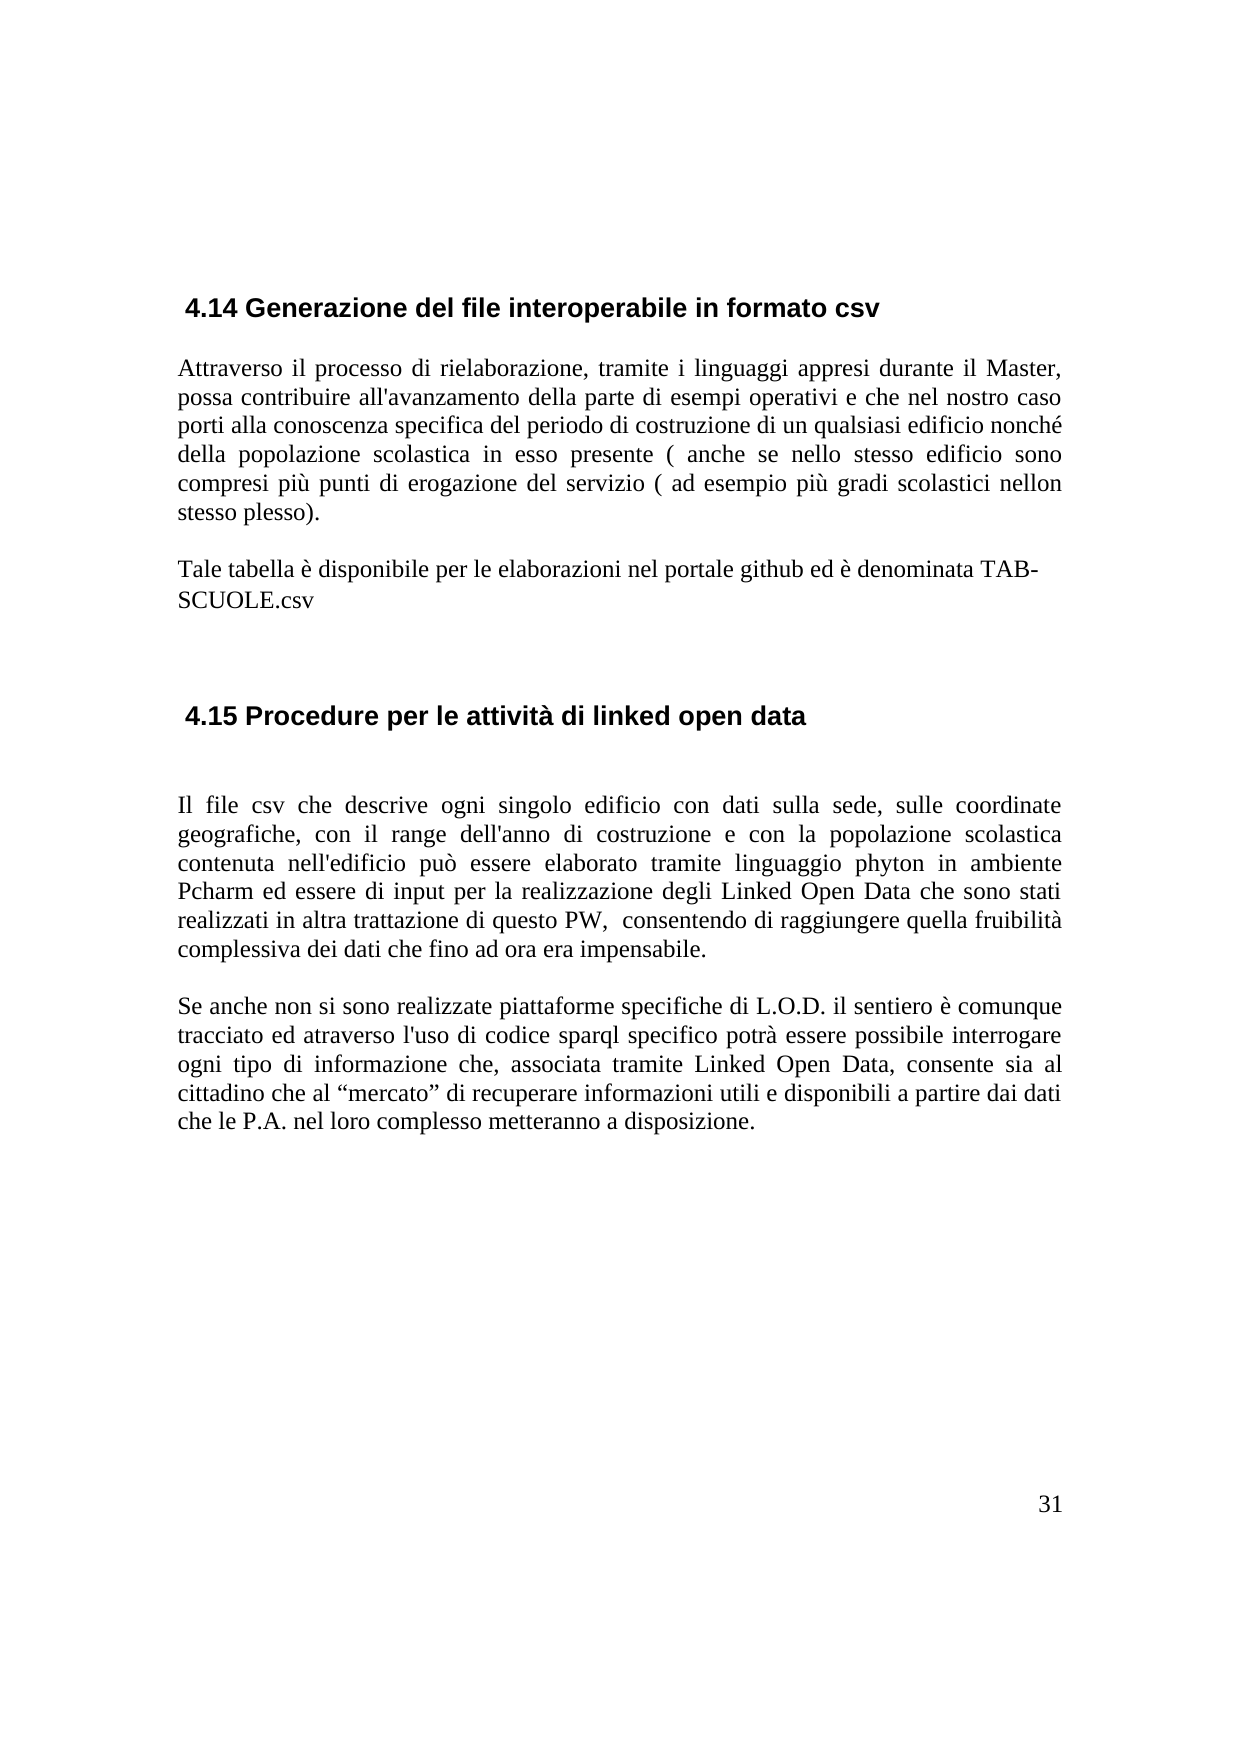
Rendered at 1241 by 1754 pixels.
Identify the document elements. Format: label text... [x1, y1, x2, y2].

text Attraverso il processo di rielaborazione, tramite i linguaggi appresi durante il Master, possa contribuire all'avanzamento della parte di esempi operativi e che nel nostro caso porti alla conoscenza specifica del periodo di costruzione di un qualsiasi edificio nonché della popolazione scolastica in esso presente ( anche se nello stesso edificio sono compresi più punti di erogazione del servizio ( ad esempio più gradi scolastici nellon stesso plesso). [177, 353, 1063, 525]
subtitle Procedure per le attività di linked open data [177, 700, 1063, 731]
text Tale tabella è disponibile per le elaborazioni nel portale github ed è denominata TAB-SCUOLE.csv [177, 554, 1063, 614]
text Se anche non si sono realizzate piattaforme specifiche di L.O.D. il sentiero è comunque tracciato ed atraverso l'uso di codice sparql specifico potrà essere possibile interrogare ogni tipo di informazione che, associata tramite Linked Open Data, consente sia al cittadino che al “mercato” di recuperare informazioni utili e disponibili a partire dai dati che le P.A. nel loro complesso metteranno a disposizione. [177, 991, 1063, 1135]
text Il file csv che descrive ogni singolo edificio con dati sulla sede, sulle coordinate geografiche, con il range dell'anno di costruzione e con la popolazione scolastica contenuta nell'edificio può essere elaborato tramite linguaggio phyton in ambiente Pcharm ed essere di input per la realizzazione degli Linked Open Data che sono stati realizzati in altra trattazione di questo PW, consentendo di raggiungere quella fruibilità complessiva dei dati che fino ad ora era impensabile. [177, 790, 1063, 963]
subtitle Generazione del file interoperabile in formato csv [177, 292, 1063, 324]
